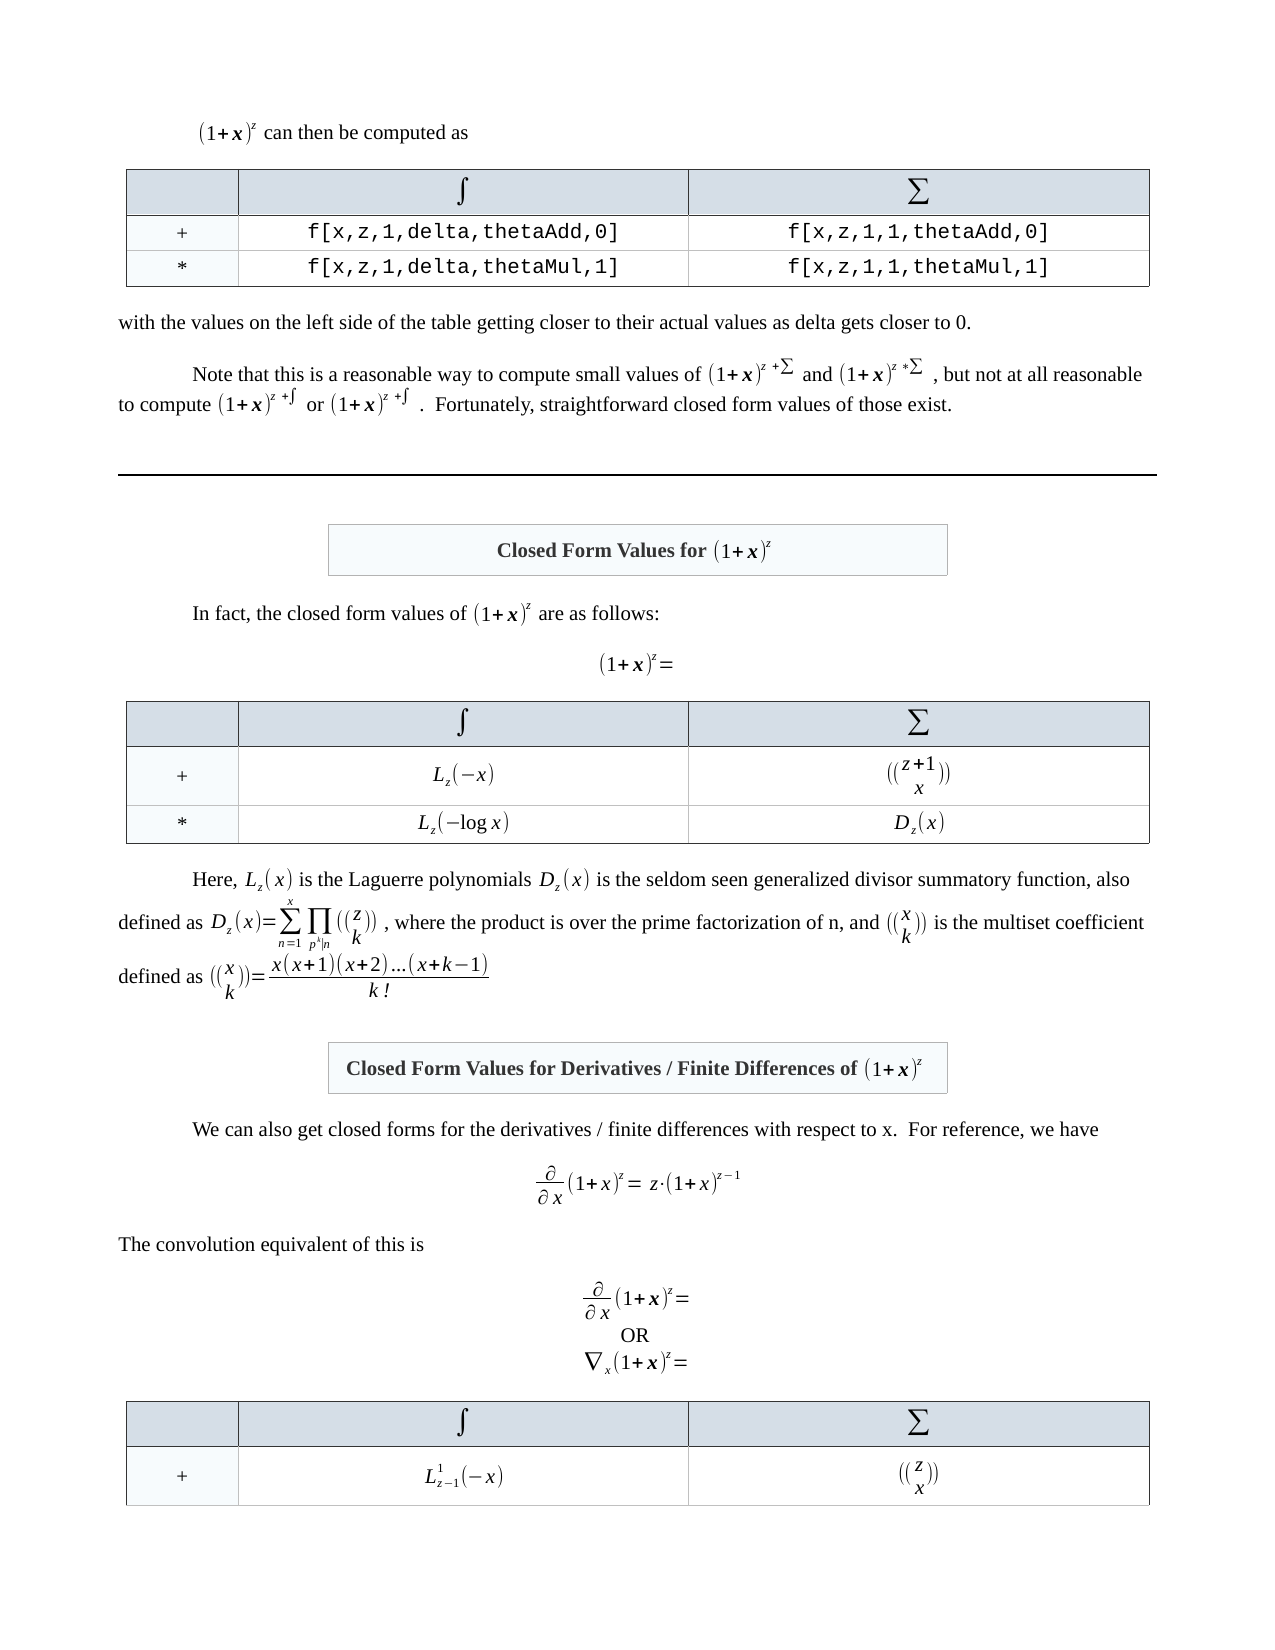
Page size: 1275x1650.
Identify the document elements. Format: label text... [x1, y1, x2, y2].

text We can also get closed forms for the derivatives / finite differences with respect to x. For reference, we have [118, 1117, 1157, 1141]
table_cell [689, 1447, 1149, 1505]
table_header [239, 170, 688, 214]
table_header [239, 702, 688, 746]
table_header [239, 1402, 688, 1446]
text Here,is the Laguerre polynomialsis the seldom seen generalized divisor summatory function, also defined as, where the product is over the prime factorization of n, andis the multiset coefficient defined as [118, 867, 1157, 1003]
table_cell [689, 747, 1149, 805]
text Note that this is a reasonable way to compute small values ofand, but not at all reasonable to computeor. Fortunately, straightforward closed form values of those exist. [118, 358, 1157, 417]
table_header [127, 1402, 238, 1446]
text Closed Form Values for Derivatives / Finite Differences of [329, 1043, 947, 1093]
text OR [118, 1323, 1157, 1347]
table_cell [239, 806, 688, 843]
table_header [689, 1402, 1149, 1446]
table_cell + [127, 216, 238, 250]
table_cell * [127, 806, 238, 843]
table_header [689, 702, 1149, 746]
text Closed Form Values for [329, 525, 947, 575]
table_cell [239, 747, 688, 805]
text can then be computed as [118, 118, 1157, 145]
table_cell * [127, 251, 238, 286]
text In fact, the closed form values ofare as follows: [118, 599, 1157, 626]
table_cell + [127, 1447, 238, 1505]
table_cell f[x,z,1,delta,thetaMul,1] [239, 251, 688, 286]
table_header [127, 702, 238, 746]
text with the values on the left side of the table getting closer to their actual values as delta gets closer to 0. [118, 310, 1157, 334]
table_cell + [127, 747, 238, 805]
table_cell [689, 806, 1149, 843]
table_cell f[x,z,1,1,thetaMul,1] [689, 251, 1149, 286]
table_header [127, 170, 238, 214]
table_cell [239, 1447, 688, 1505]
text The convolution equivalent of this is [118, 1232, 1157, 1256]
table_cell f[x,z,1,1,thetaAdd,0] [689, 216, 1149, 250]
table_header [689, 170, 1149, 214]
table_cell f[x,z,1,delta,thetaAdd,0] [239, 216, 688, 250]
